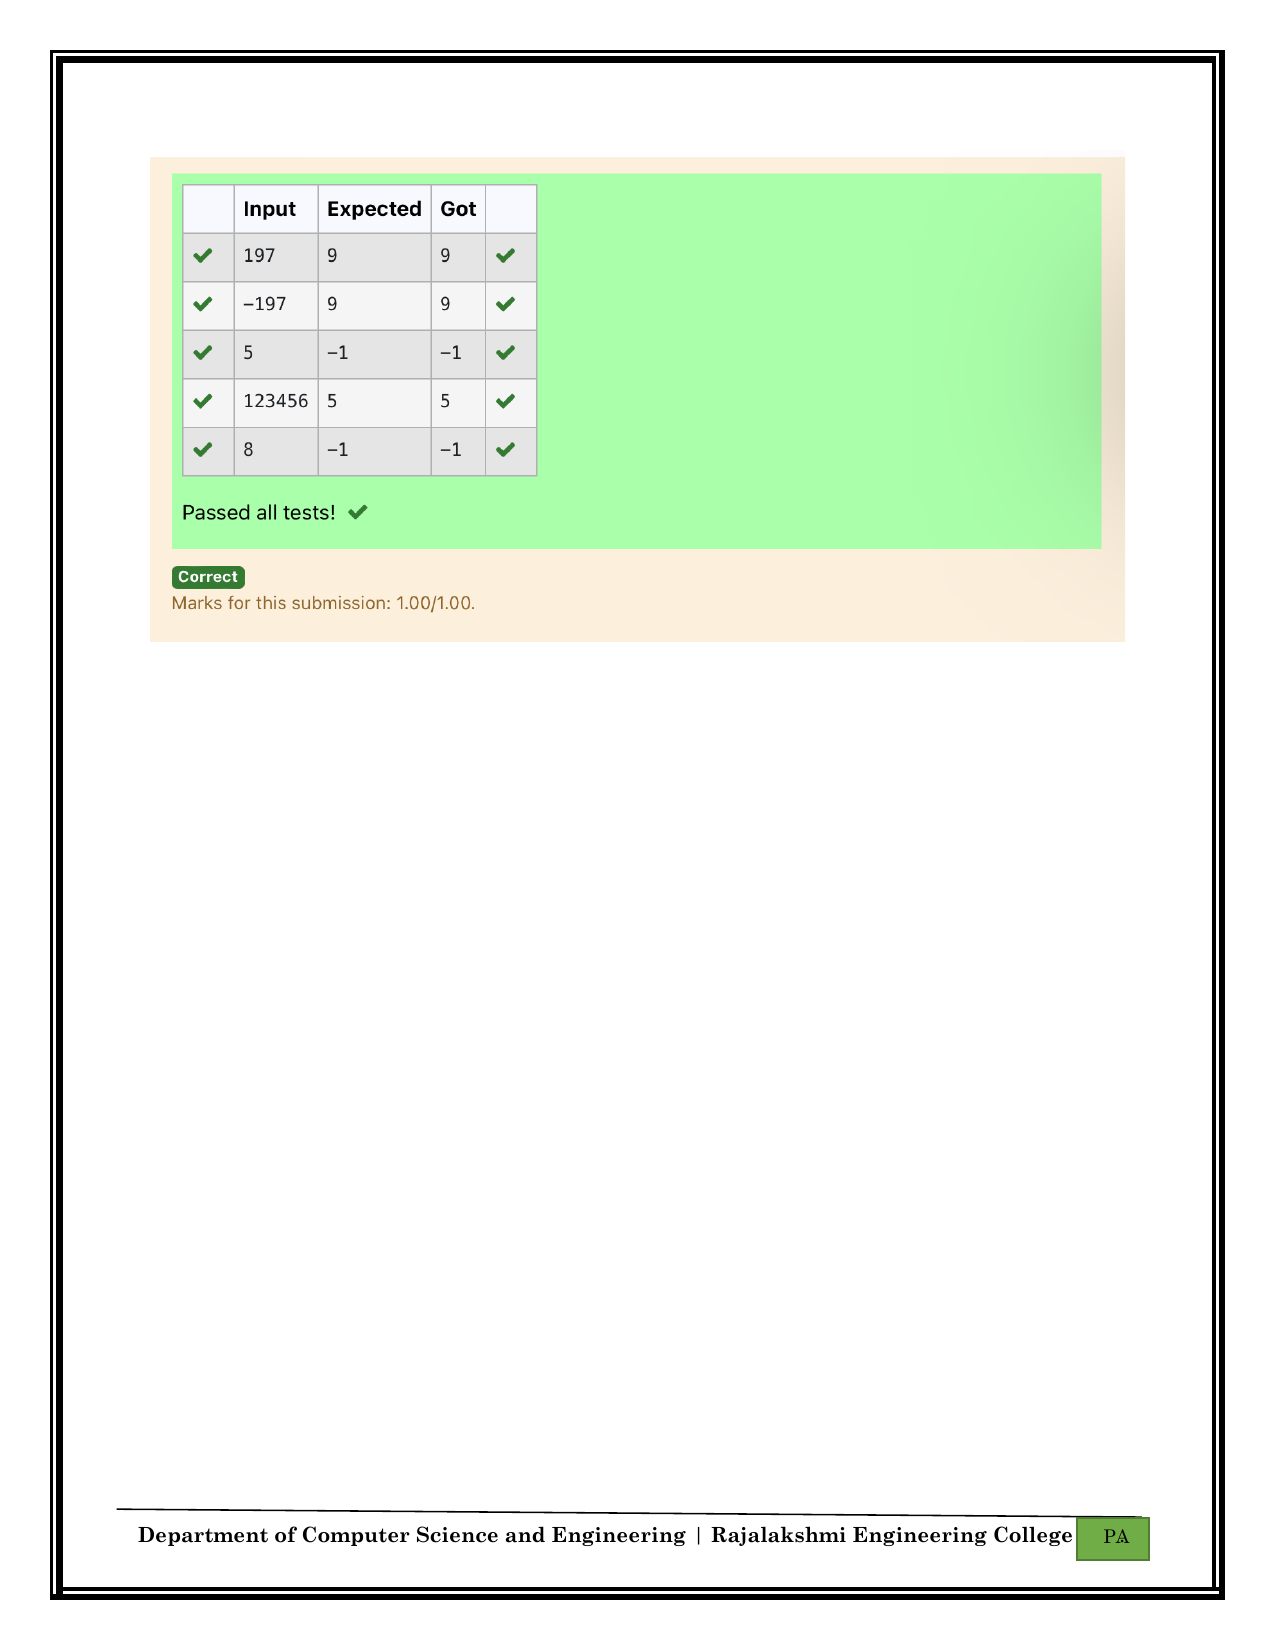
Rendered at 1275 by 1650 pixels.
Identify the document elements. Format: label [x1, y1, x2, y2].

picture [150, 150, 1125, 642]
